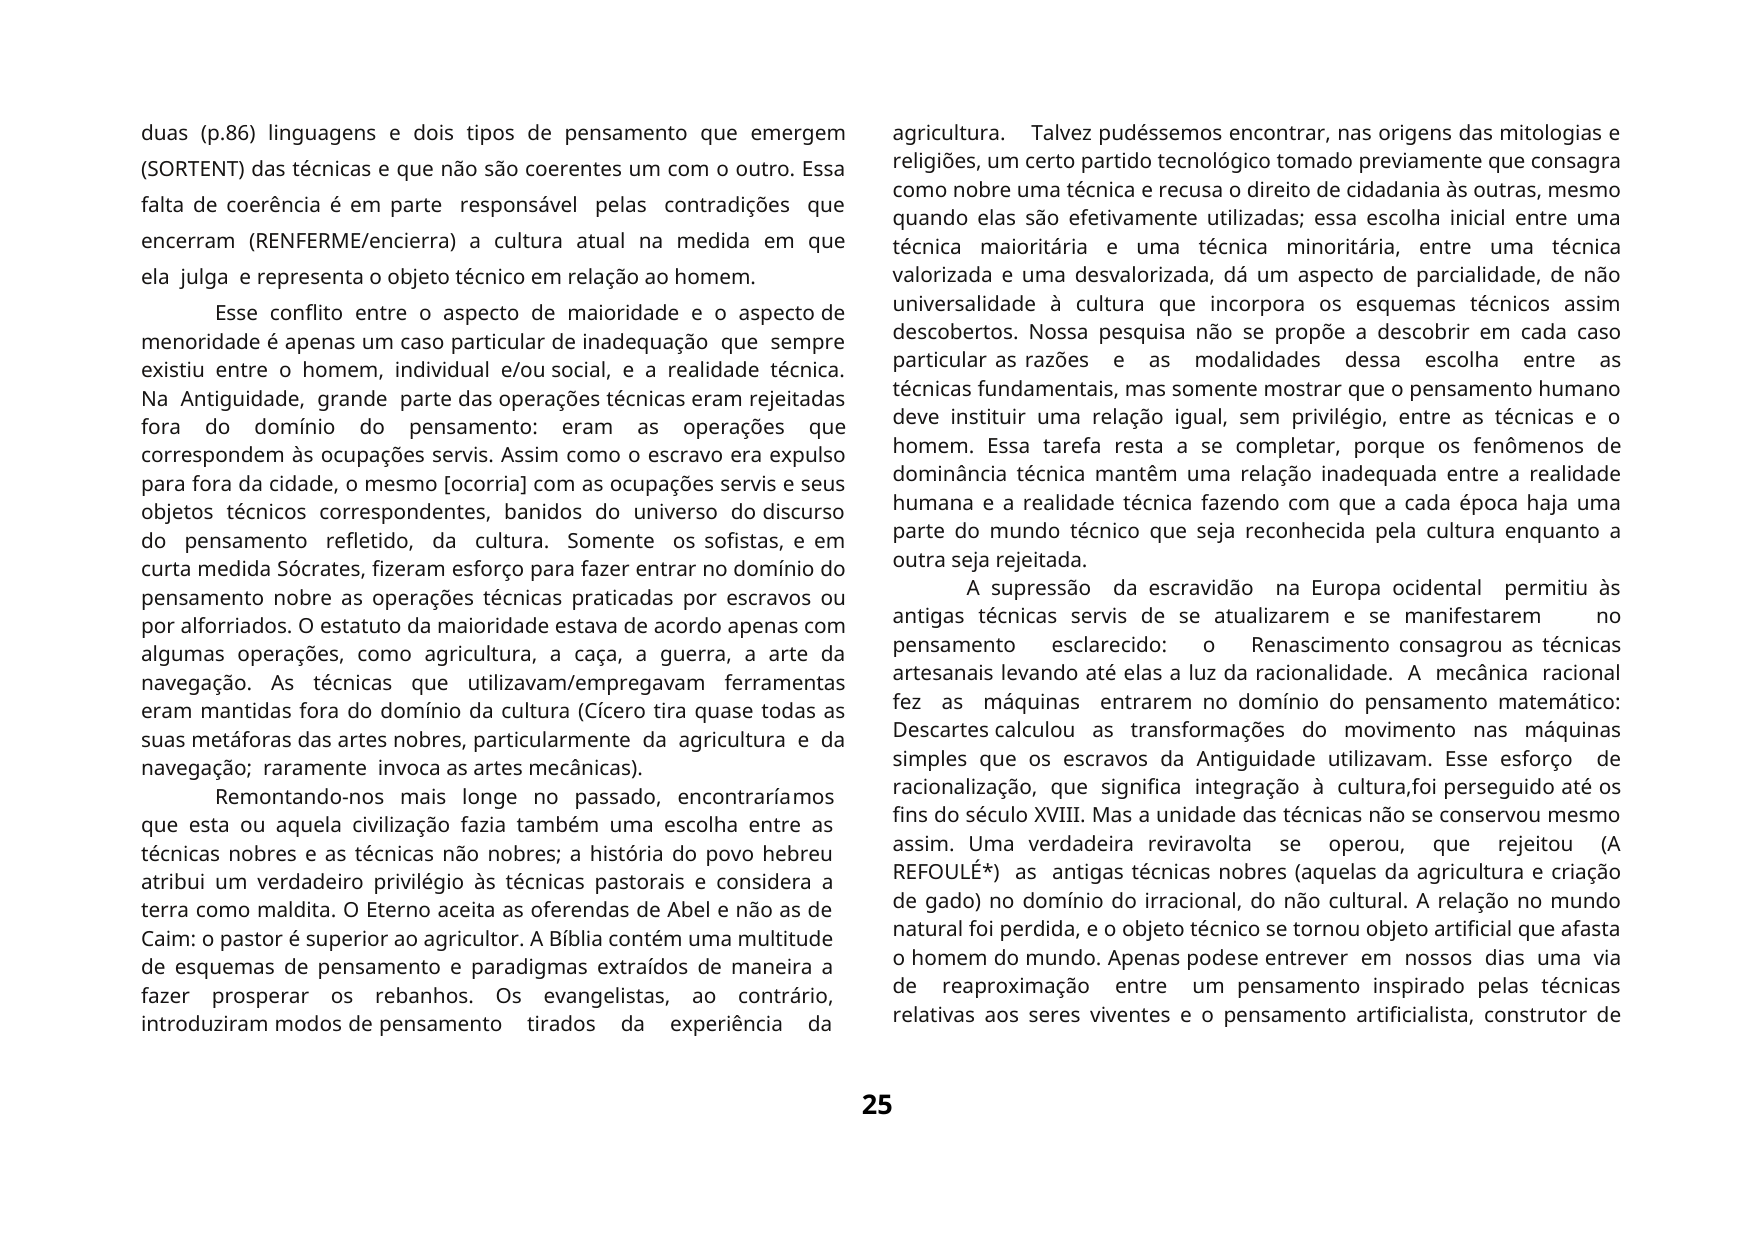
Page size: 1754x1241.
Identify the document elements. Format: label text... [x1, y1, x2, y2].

text agricultura. Talvez pudéssemos encontrar, nas origens das mitologias e religiões, um certo partido tecnológico tomado previamente que consagra como nobre uma técnica e recusa o direito de cidadania às outras, mesmo quando elas são efetivamente utilizadas; essa escolha inicial entre uma técnica maioritária e uma técnica minoritária, entre uma técnica valorizada e uma desvalorizada, dá um aspecto de parcialidade, de não universalidade à cultura que incorpora os esquemas técnicos assim descobertos. Nossa pesquisa não se propõe a descobrir em cada caso particular as razões e as modalidades dessa escolha entre as técnicas fundamentais, mas somente mostrar que o pensamento humano deve instituir uma relação igual, sem privilégio, entre as técnicas e o homem. Essa tarefa resta a se completar, porque os fenômenos de dominância técnica mantêm uma relação inadequada entre a realidade humana e a realidade técnica fazendo com que a cada época haja uma parte do mundo técnico que seja reconhecida pela cultura enquanto a outra seja rejeitada. [892, 118, 1622, 573]
text Remontando-nos mais longe no passado, encontraría­mos que esta ou aquela civilização fazia também uma escolha entre as técnicas nobres e as técnicas não nobres; a história do povo hebreu atribui um verdadeiro privilégio às técnicas pastorais e considera a terra como maldita. O Eterno aceita as oferendas de Abel e não as de Caim: o pastor é superior ao agricultor. A Bíblia contém uma multitude de esquemas de pensamento e paradigmas extraídos de maneira a fazer prosperar os rebanhos. Os evangelistas, ao contrário, introduziram modos de pensamento tirados da experiência da [141, 782, 834, 1038]
text A supressão da escravidão na Europa ocidental permitiu às antigas técnicas servis de se atualizarem e se manifestarem no pensamento esclarecido: o Renascimento consagrou as técnicas artesanais levando até elas a luz da racionalidade. A mecânica racional fez as máquinas entrarem no domínio do pensamento matemático: Descartes calculou as transformações do movimento nas máquinas simples que os escravos da Antiguidade utilizavam. Esse esforço de racionalização, que significa integração à cultura,foi perseguido até os fins do século XVIII. Mas a unidade das técnicas não se conservou mesmo assim. Uma verdadeira reviravolta se operou, que rejeitou (A REFOULÉ*) as antigas técnicas nobres (aquelas da agricultura e criação de gado) no domínio do irracional, do não cultural. A relação no mundo natural foi perdida, e o objeto técnico se tornou objeto artificial que afasta o homem do mundo. Apenas pode­se entrever em nossos dias uma via de reaproximação entre um pensamento inspirado pelas técnicas relativas aos seres viventes e o pensamento artificialista, construtor de [892, 573, 1622, 1028]
text Esse conflito entre o aspecto de maioridade e o aspecto de menoridade é apenas um caso particular de inadequação que sempre existiu entre o homem, individual e/ou social, e a realidade técnica. Na Antiguidade, grande parte das operações técnicas eram rejeitadas fora do domínio do pensamento: eram as operações que correspondem às ocupações servis. Assim como o escravo era expulso para fora da cidade, o mesmo [ocorria] com as ocupações servis e seus objetos técnicos correspondentes, banidos do universo do discurso do pensamento refletido, da cultura. Somente os sofistas, e em curta medida Sócrates, fizeram esforço para fazer entrar no domínio do pensamento nobre as operações técnicas praticadas por escravos ou por alforriados. O estatuto da maioridade estava de acordo apenas com algumas operações, como agricultura, a caça, a guerra, a arte da navegação. As técnicas que utilizavam/empregavam ferramentas eram mantidas fora do domínio da cultura (Cícero tira quase todas as suas metáforas das artes nobres, particularmente da agricultura e da navegação; raramente invoca as artes mecânicas). [141, 298, 847, 782]
text duas (p.86) linguagens e dois tipos de pensamento que emergem (SORTENT) das técnicas e que não são coerentes um com o outro. Essa falta de coerência é em parte responsável pelas contradições que encerram (RENFERME/encierra) a cultura atual na medida em que ela julga e representa o objeto técnico em relação ao homem. [141, 118, 847, 291]
